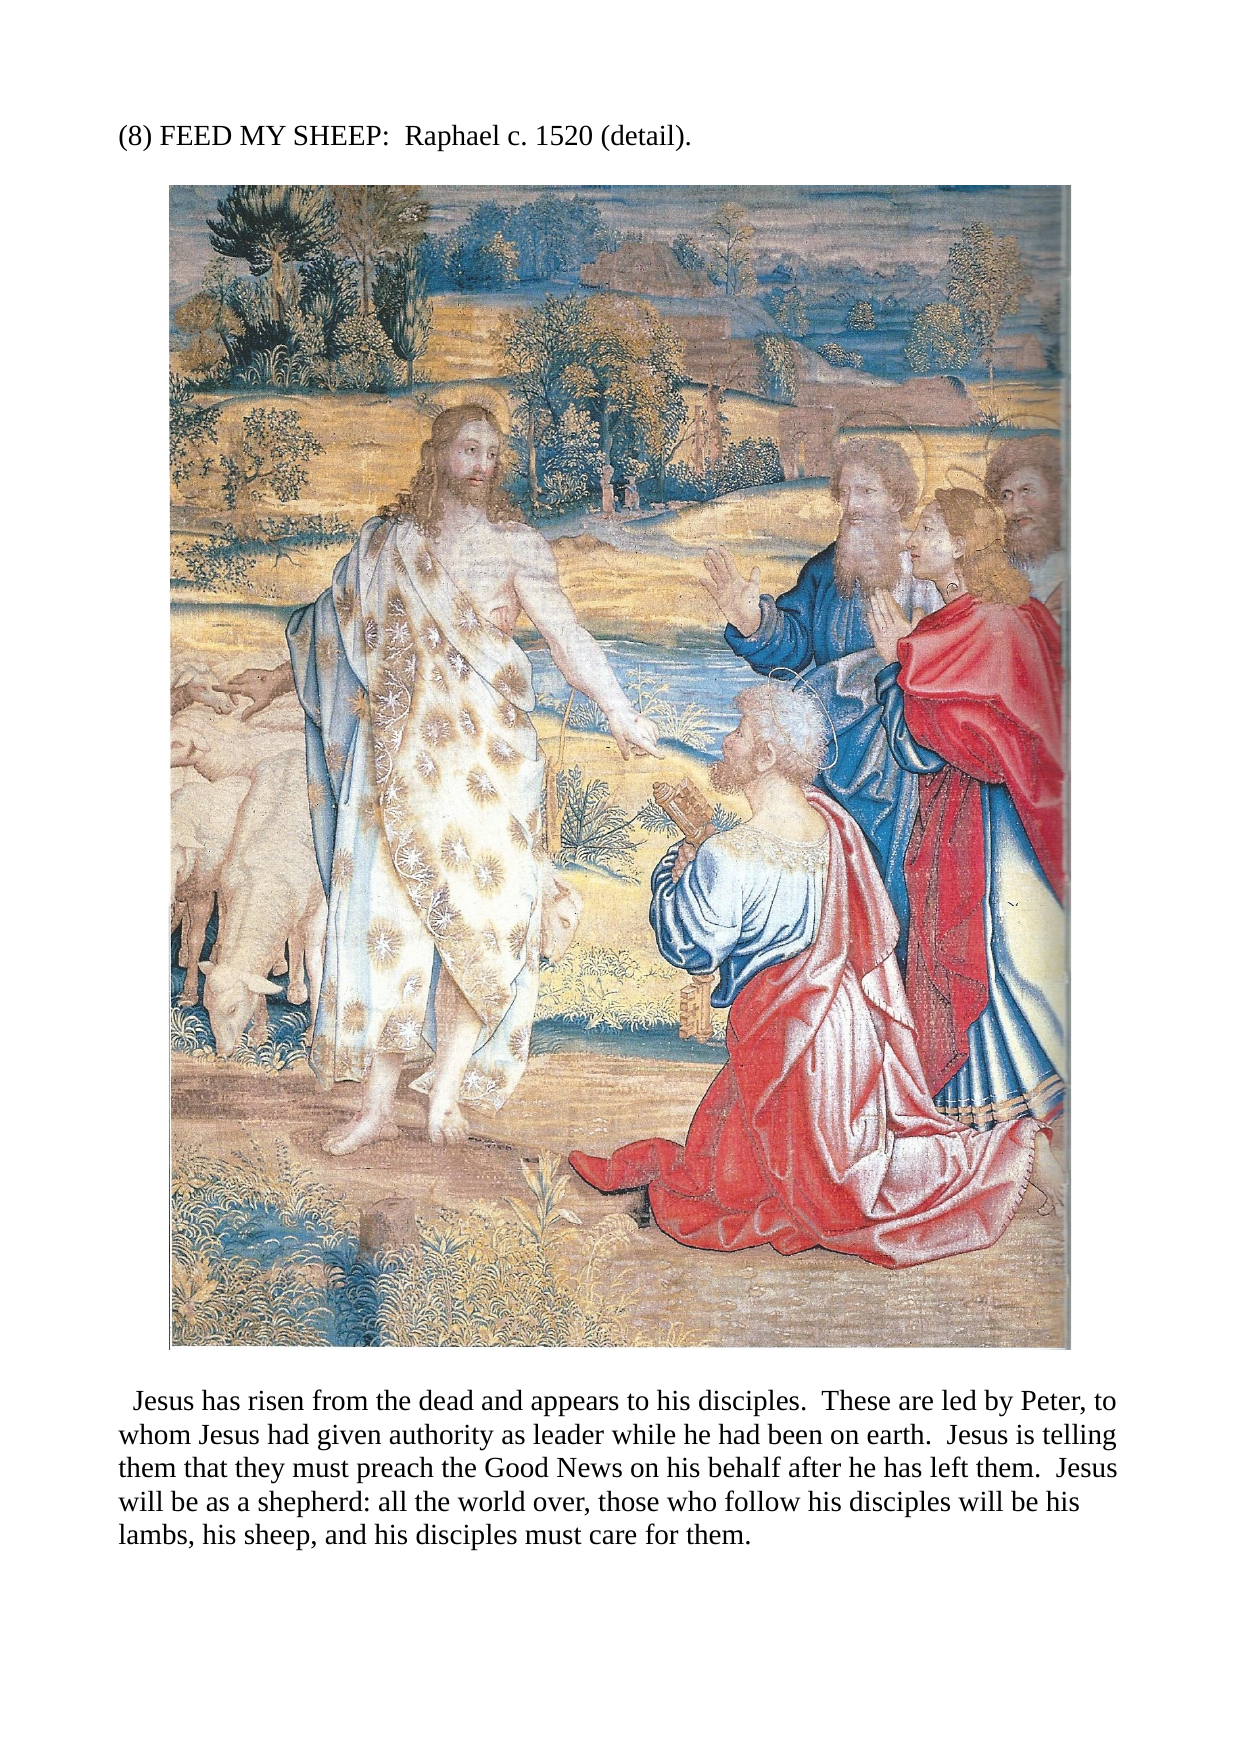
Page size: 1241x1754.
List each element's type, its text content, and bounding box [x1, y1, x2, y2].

text Jesus has risen from the dead and appears to his disciples. These are led by Peter, to whom Jesus had given authority as leader while he had been on earth. Jesus is telling them that they must preach the Good News on his behalf after he has left them. Jesus will be as a shepherd: all the world over, those who follow his disciples will be his lambs, his sheep, and his disciples must care for them. [118, 1383, 1122, 1551]
picture [168, 185, 1072, 1350]
text (8) FEED MY SHEEP: Raphael c. 1520 (detail). [118, 118, 1122, 152]
